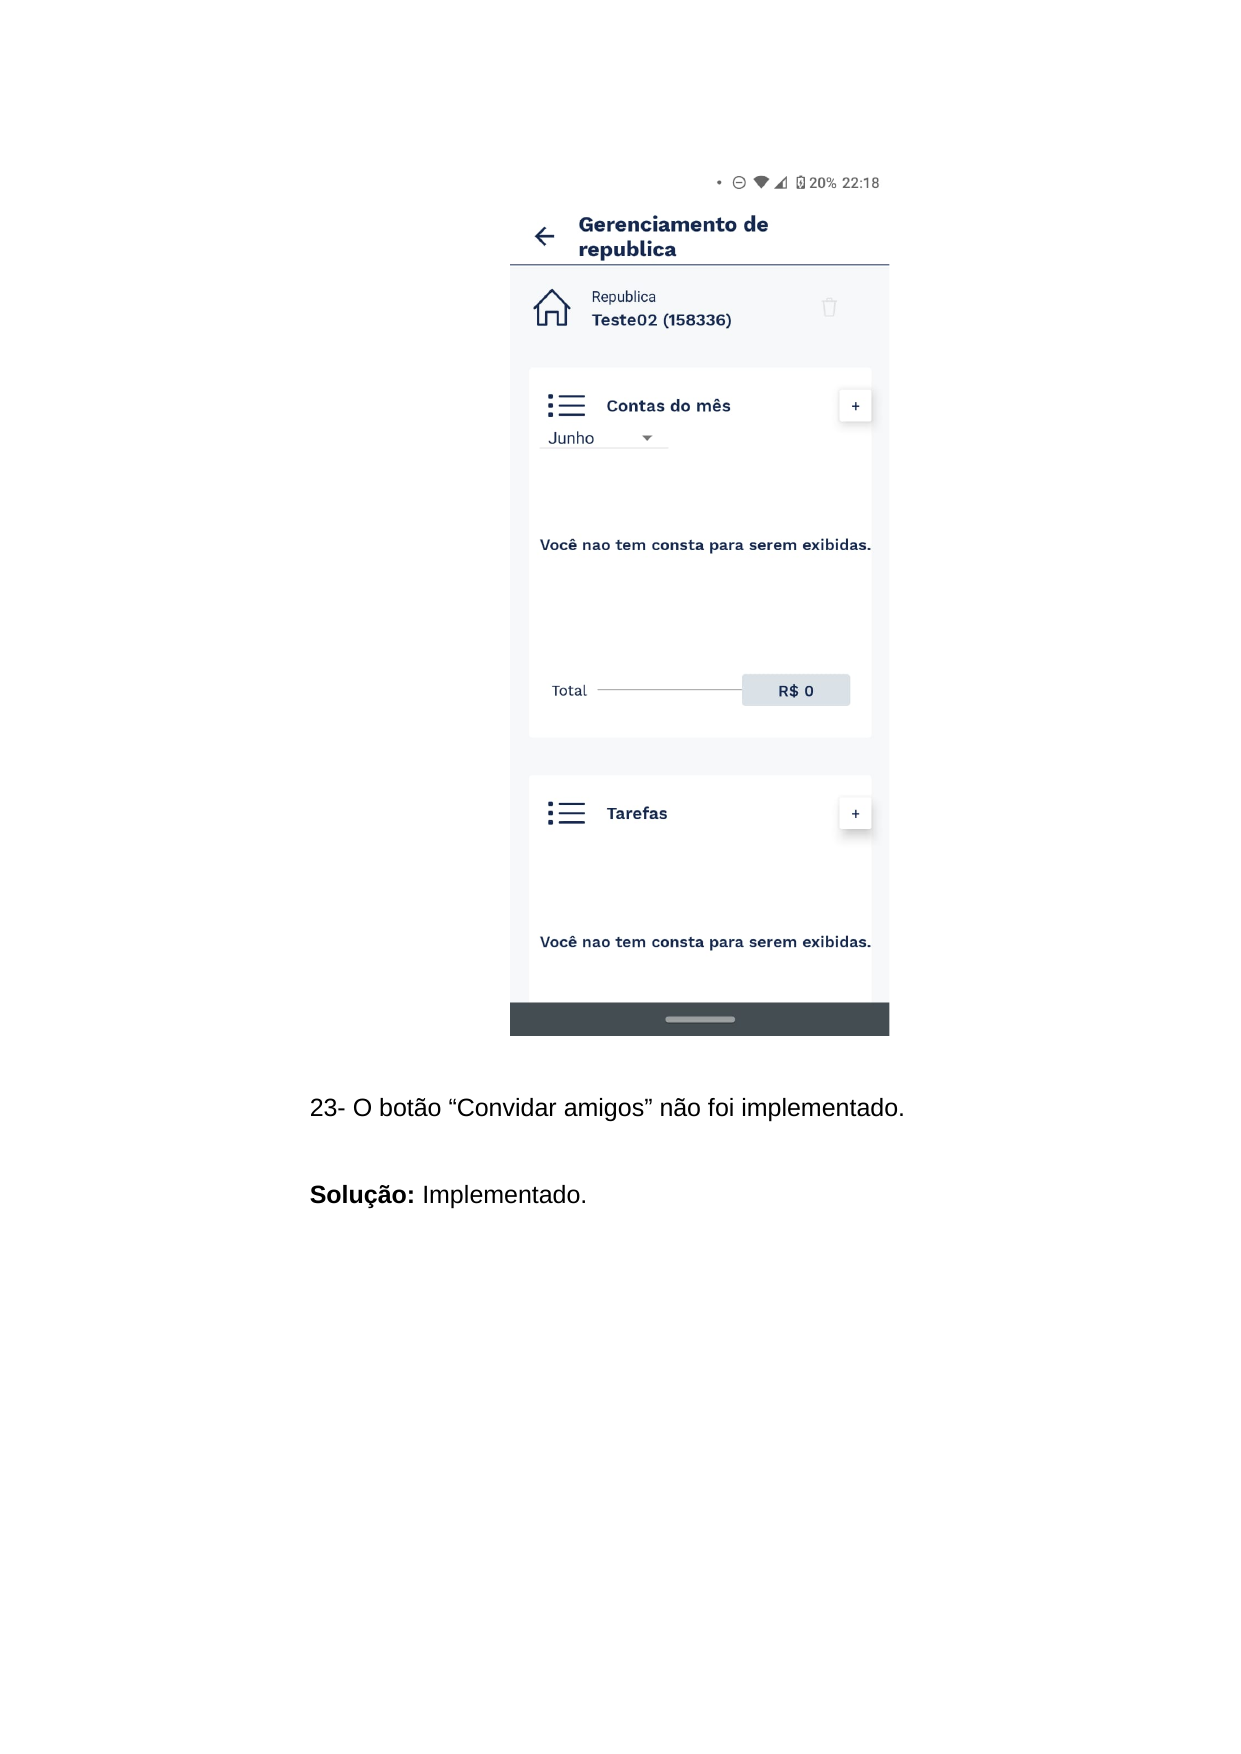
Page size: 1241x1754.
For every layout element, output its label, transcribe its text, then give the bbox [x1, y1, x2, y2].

picture [510, 150, 890, 1036]
text 23- O botão “Convidar amigos” não foi implementado. [233, 1093, 1090, 1122]
text Solução: Implementado. [233, 1179, 1090, 1208]
